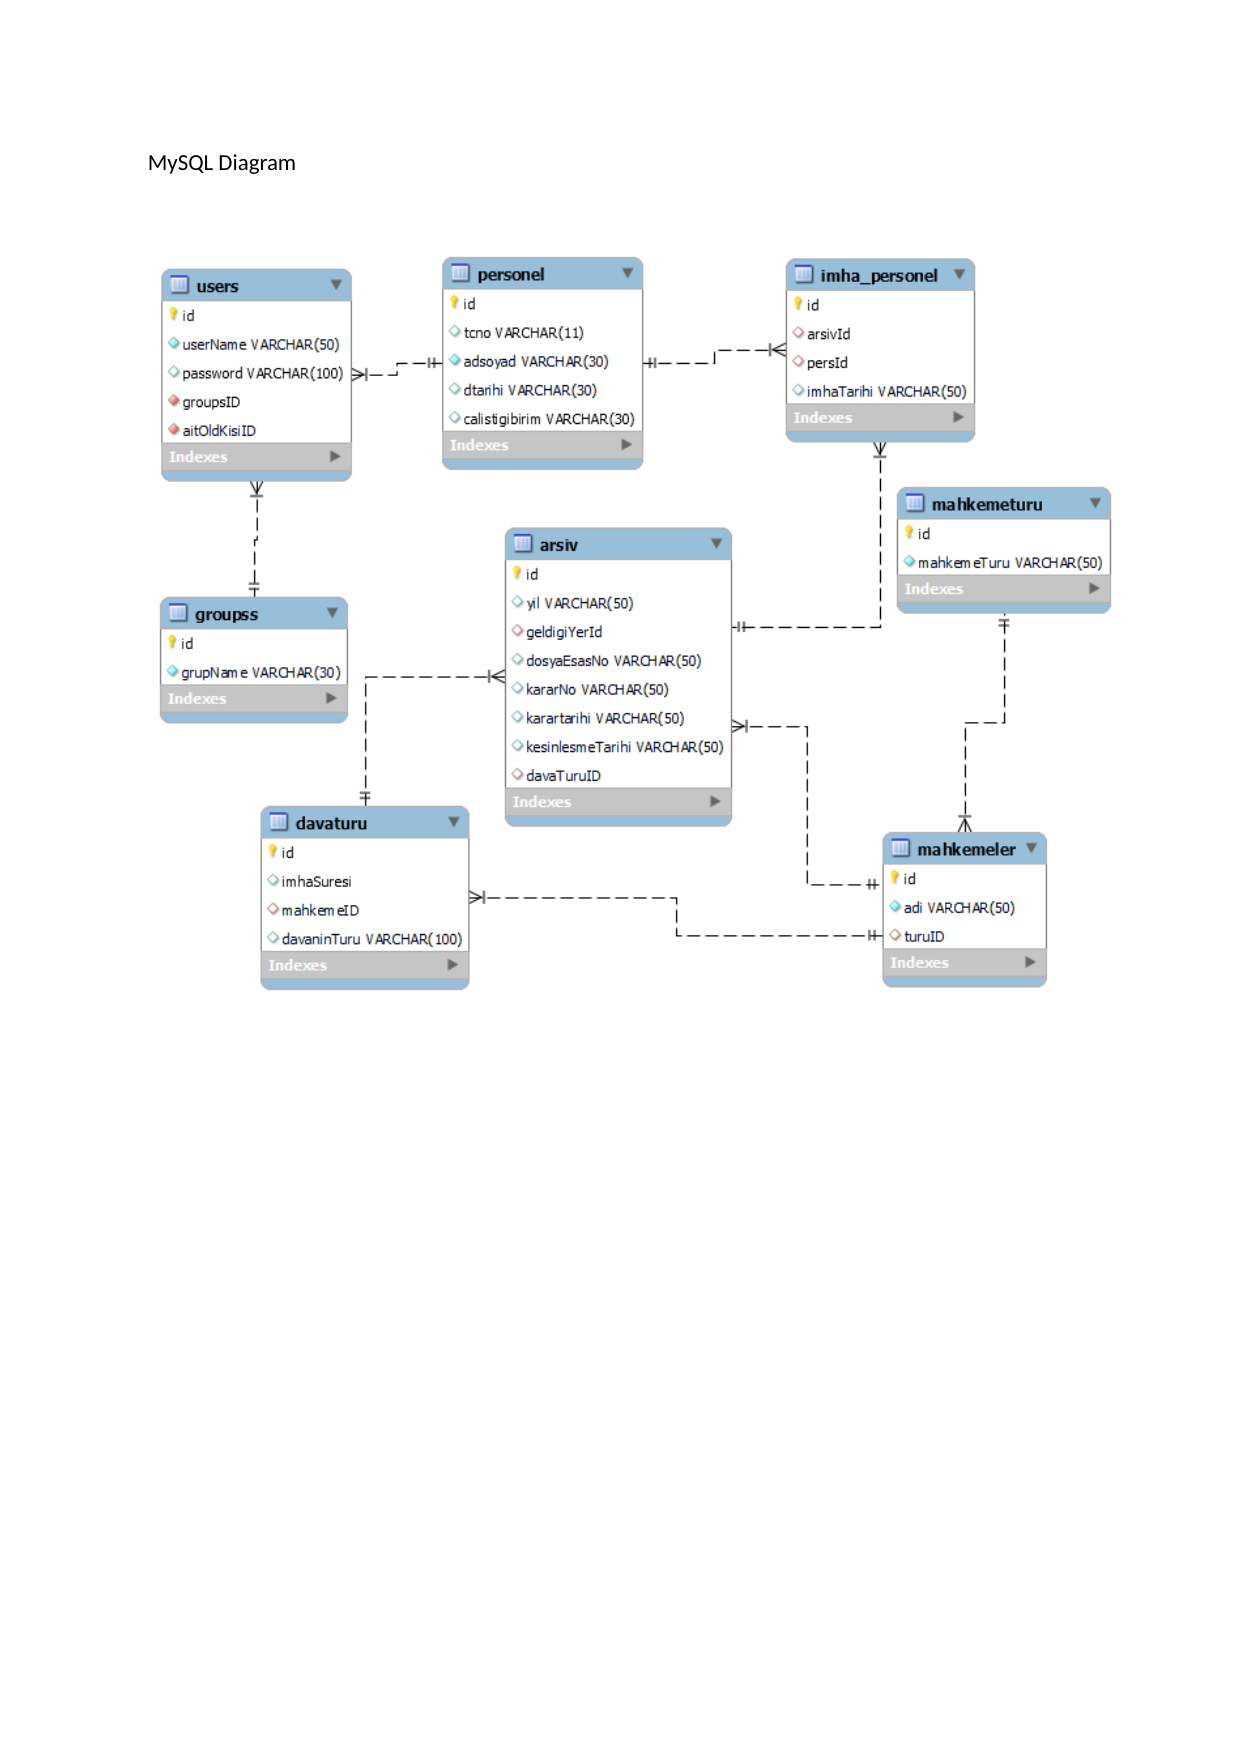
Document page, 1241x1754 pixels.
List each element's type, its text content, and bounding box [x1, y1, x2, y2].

text MySQL Diagram [148, 148, 1093, 176]
